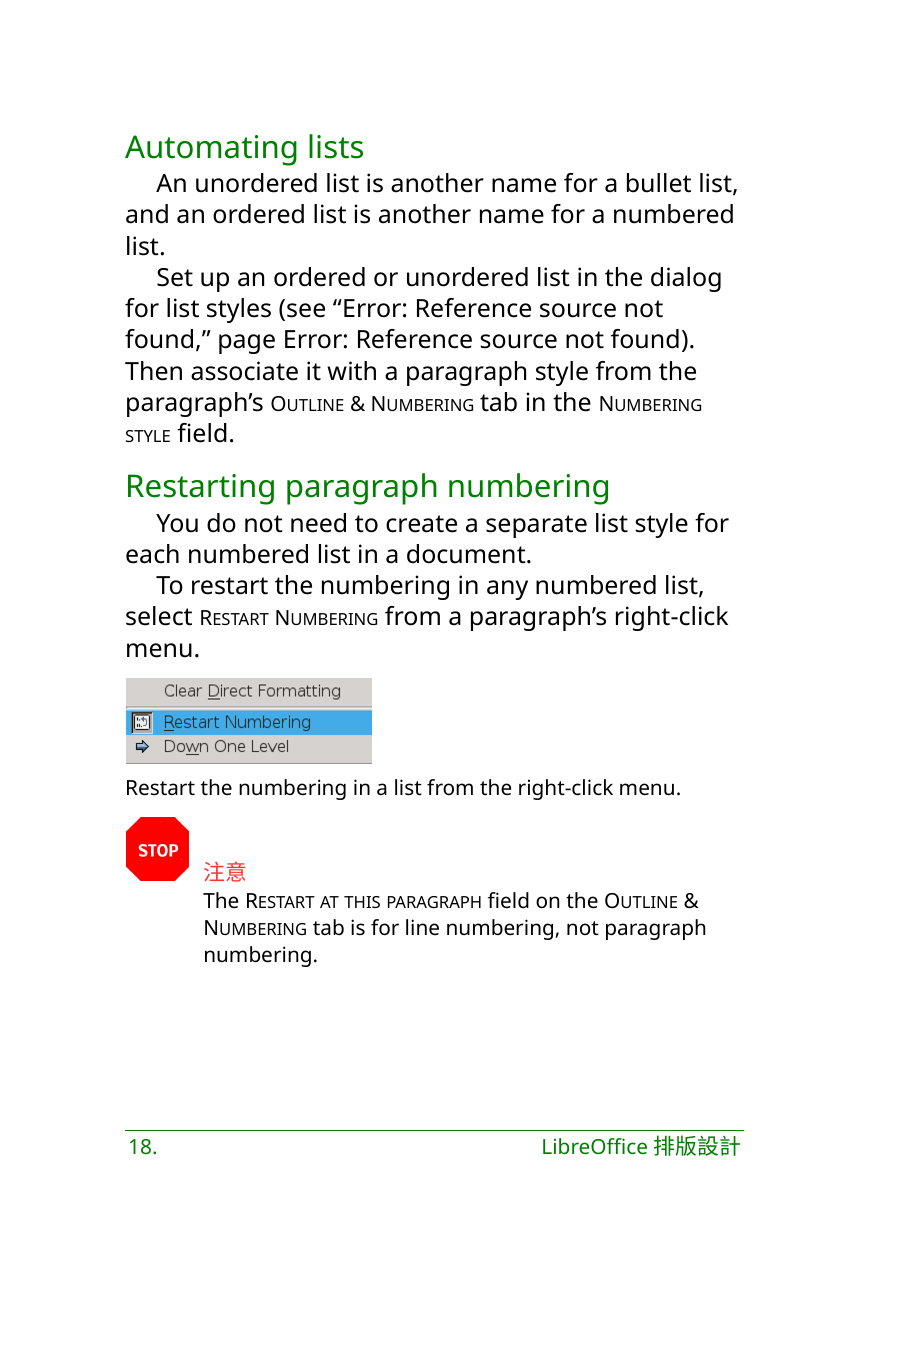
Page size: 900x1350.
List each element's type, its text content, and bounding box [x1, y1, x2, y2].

text You do not need to create a separate list style for each numbered list in a document. [125, 507, 744, 569]
subtitle Restarting paragraph numbering [125, 464, 744, 507]
table_header [125, 679, 744, 766]
text Set up an ordered or unordered list in the dialog for list styles (see “Error: Reference source not found,” page Error: Reference source not found). Then associate it with a paragraph style from the paragraph’s Outline & Numbering tab in the Numbering style field. [125, 261, 744, 449]
text An unordered list is another name for a bullet list, and an ordered list is another name for a numbered list. [125, 168, 744, 261]
picture [125, 678, 372, 764]
text The Restart at this paragraph field on the Outline & Numbering tab is for line numbering, not paragraph numbering. [203, 886, 744, 968]
subtitle Automating lists [125, 125, 744, 168]
list 注意 [125, 817, 744, 886]
picture [126, 817, 189, 881]
table_cell Restart the numbering in a list from the right-click menu. [125, 766, 744, 801]
text To restart the numbering in any numbered list, select Restart Numbering from a paragraph’s right-click menu. [125, 569, 744, 663]
